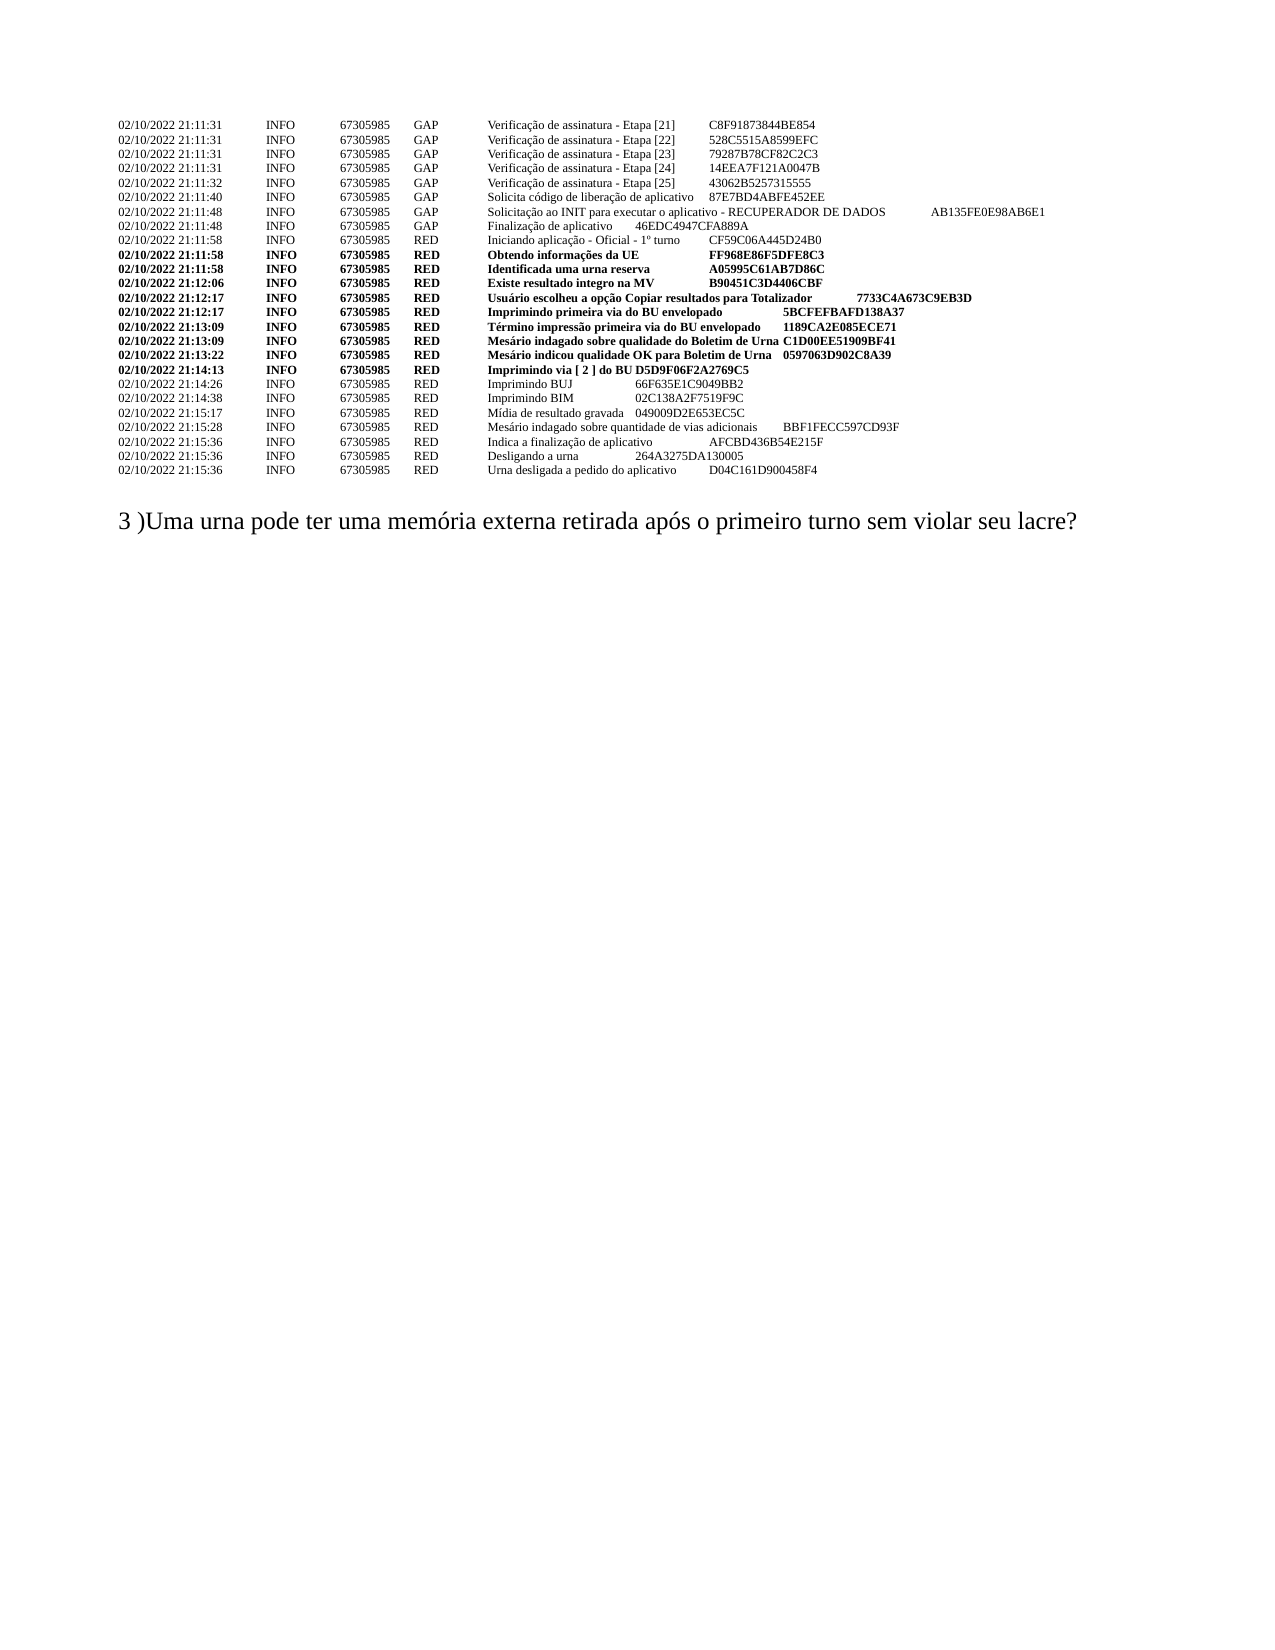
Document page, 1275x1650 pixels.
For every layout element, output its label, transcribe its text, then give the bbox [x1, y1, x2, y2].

text 3 )Uma urna pode ter uma memória externa retirada após o primeiro turno sem violar seu lacre? [118, 506, 1157, 535]
text 02/10/2022 21:13:22 INFO 67305985 RED Mesário indicou qualidade OK para Boletim de Urna 0597063D902C8A39 [118, 348, 1157, 362]
text 02/10/2022 21:11:58 INFO 67305985 RED Iniciando aplicação - Oficial - 1º turno CF59C06A445D24B0 [118, 233, 1157, 247]
text 02/10/2022 21:13:09 INFO 67305985 RED Mesário indagado sobre qualidade do Boletim de Urna C1D00EE51909BF41 [118, 334, 1157, 348]
text 02/10/2022 21:14:26 INFO 67305985 RED Imprimindo BUJ 66F635E1C9049BB2 [118, 377, 1157, 391]
text 02/10/2022 21:15:28 INFO 67305985 RED Mesário indagado sobre quantidade de vias adicionais BBF1FECC597CD93F [118, 420, 1157, 434]
text 02/10/2022 21:12:17 INFO 67305985 RED Usuário escolheu a opção Copiar resultados para Totalizador 7733C4A673C9EB3D [118, 291, 1157, 305]
text 02/10/2022 21:11:58 INFO 67305985 RED Obtendo informações da UE FF968E86F5DFE8C3 [118, 247, 1157, 262]
text 02/10/2022 21:11:40 INFO 67305985 GAP Solicita código de liberação de aplicativo 87E7BD4ABFE452EE [118, 190, 1157, 204]
text 02/10/2022 21:11:31 INFO 67305985 GAP Verificação de assinatura - Etapa [22] 528C5515A8599EFC [118, 132, 1157, 147]
text 02/10/2022 21:12:06 INFO 67305985 RED Existe resultado integro na MV B90451C3D4406CBF [118, 276, 1157, 291]
text 02/10/2022 21:15:36 INFO 67305985 RED Urna desligada a pedido do aplicativo D04C161D900458F4 [118, 463, 1157, 477]
text 02/10/2022 21:11:58 INFO 67305985 RED Identificada uma urna reserva A05995C61AB7D86C [118, 262, 1157, 276]
text 02/10/2022 21:14:38 INFO 67305985 RED Imprimindo BIM 02C138A2F7519F9C [118, 391, 1157, 406]
text 02/10/2022 21:11:48 INFO 67305985 GAP Solicitação ao INIT para executar o aplicativo - RECUPERADOR DE DADOS AB135FE0E98AB6E1 [118, 204, 1157, 219]
text 02/10/2022 21:15:36 INFO 67305985 RED Indica a finalização de aplicativo AFCBD436B54E215F [118, 434, 1157, 449]
text 02/10/2022 21:11:31 INFO 67305985 GAP Verificação de assinatura - Etapa [23] 79287B78CF82C2C3 [118, 147, 1157, 161]
text 02/10/2022 21:13:09 INFO 67305985 RED Término impressão primeira via do BU envelopado 1189CA2E085ECE71 [118, 319, 1157, 334]
text 02/10/2022 21:15:17 INFO 67305985 RED Mídia de resultado gravada 049009D2E653EC5C [118, 406, 1157, 420]
text 02/10/2022 21:11:31 INFO 67305985 GAP Verificação de assinatura - Etapa [24] 14EEA7F121A0047B [118, 161, 1157, 176]
text 02/10/2022 21:11:48 INFO 67305985 GAP Finalização de aplicativo 46EDC4947CFA889A [118, 219, 1157, 233]
text 02/10/2022 21:11:32 INFO 67305985 GAP Verificação de assinatura - Etapa [25] 43062B5257315555 [118, 176, 1157, 190]
text 02/10/2022 21:15:36 INFO 67305985 RED Desligando a urna 264A3275DA130005 [118, 449, 1157, 463]
text 02/10/2022 21:14:13 INFO 67305985 RED Imprimindo via [ 2 ] do BU D5D9F06F2A2769C5 [118, 362, 1157, 377]
text 02/10/2022 21:12:17 INFO 67305985 RED Imprimindo primeira via do BU envelopado 5BCFEFBAFD138A37 [118, 305, 1157, 319]
text 02/10/2022 21:11:31 INFO 67305985 GAP Verificação de assinatura - Etapa [21] C8F91873844BE854 [118, 118, 1157, 132]
